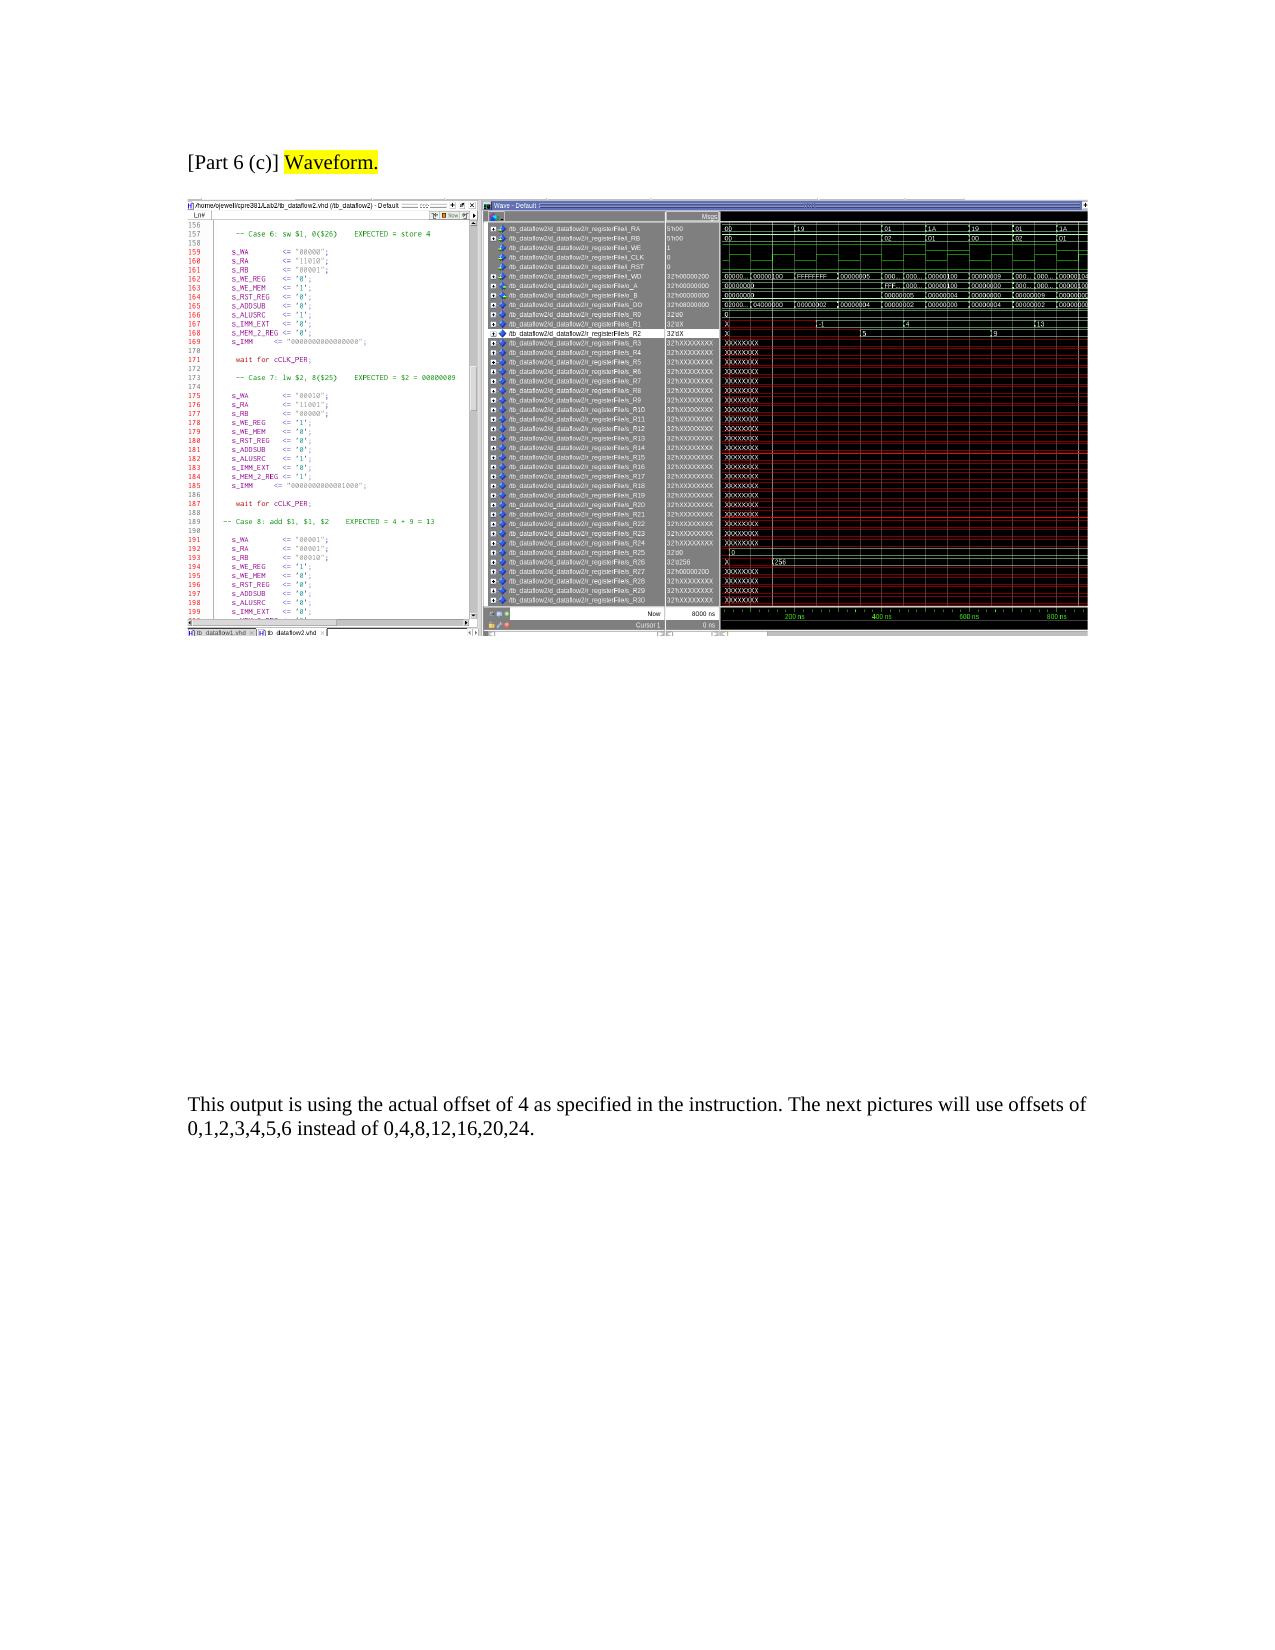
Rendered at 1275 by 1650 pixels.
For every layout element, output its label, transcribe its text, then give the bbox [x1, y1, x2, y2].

list This output is using the actual offset of 4 as specified in the instruction. The next pictures will use offsets of 0,1,2,3,4,5,6 instead of 0,4,8,12,16,20,24. [187, 1092, 1087, 1140]
picture [187, 198, 1088, 636]
text [Part 6 (c)] Waveform. [187, 150, 1087, 174]
